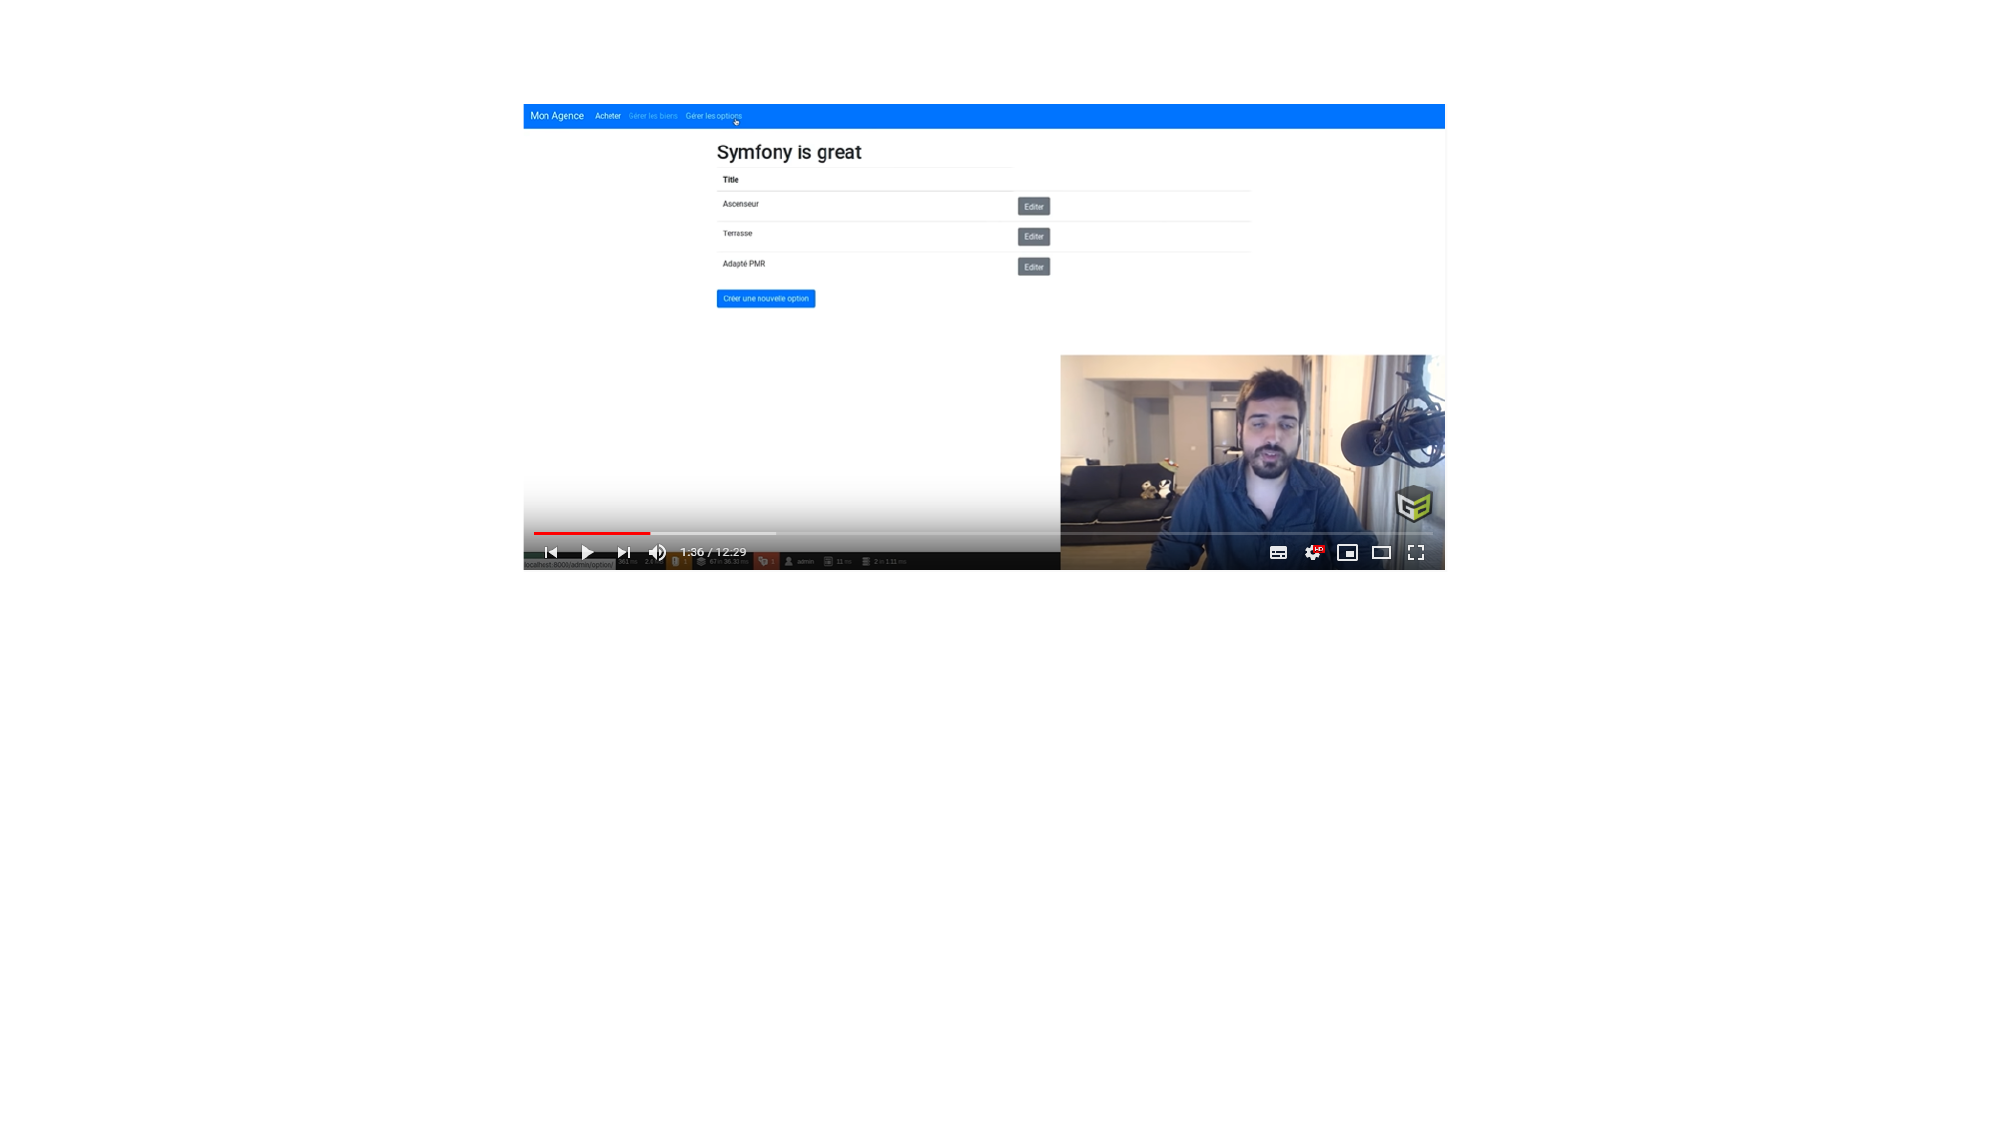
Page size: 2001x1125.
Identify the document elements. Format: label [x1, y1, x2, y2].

picture [523, 104, 1448, 572]
